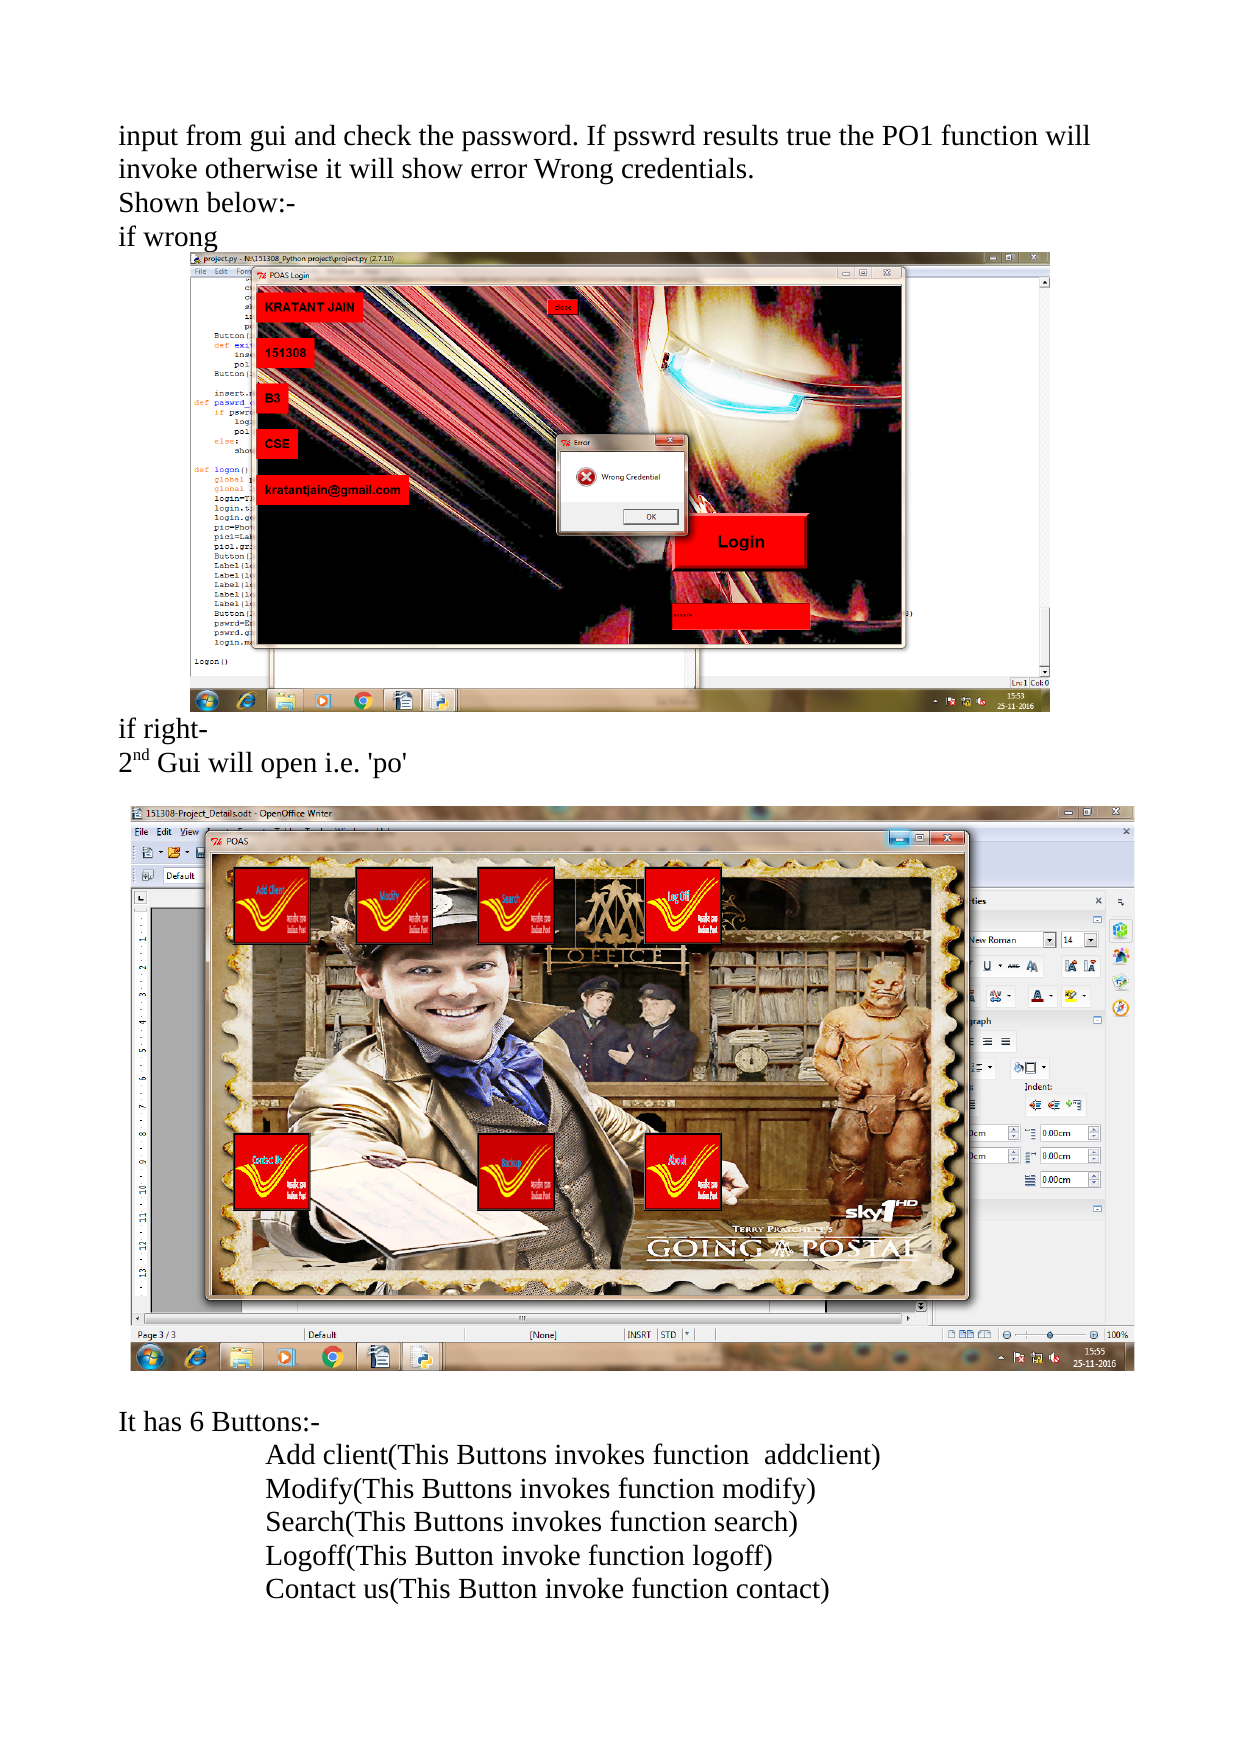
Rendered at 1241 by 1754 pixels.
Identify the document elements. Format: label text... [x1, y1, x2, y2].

text 2nd Gui will open i.e. 'po' [118, 745, 1122, 778]
text Search(This Buttons invokes function search) [118, 1504, 1122, 1538]
text Shown below:- [118, 185, 1122, 219]
text Modify(This Buttons invokes function modify) [118, 1471, 1122, 1504]
text Add client(This Buttons invokes function addclient) [118, 1437, 1122, 1471]
picture [130, 806, 1135, 1371]
picture [190, 252, 1050, 712]
text input from gui and check the password. If psswrd results true the PO1 function will invoke otherwise it will show error Wrong credentials. [118, 118, 1122, 185]
text if wrong [118, 219, 1122, 252]
text It has 6 Buttons:- [118, 1404, 1122, 1437]
text Contact us(This Button invoke function contact) [118, 1572, 1122, 1605]
text Logoff(This Button invoke function logoff) [118, 1538, 1122, 1572]
text if right- [118, 252, 1122, 745]
